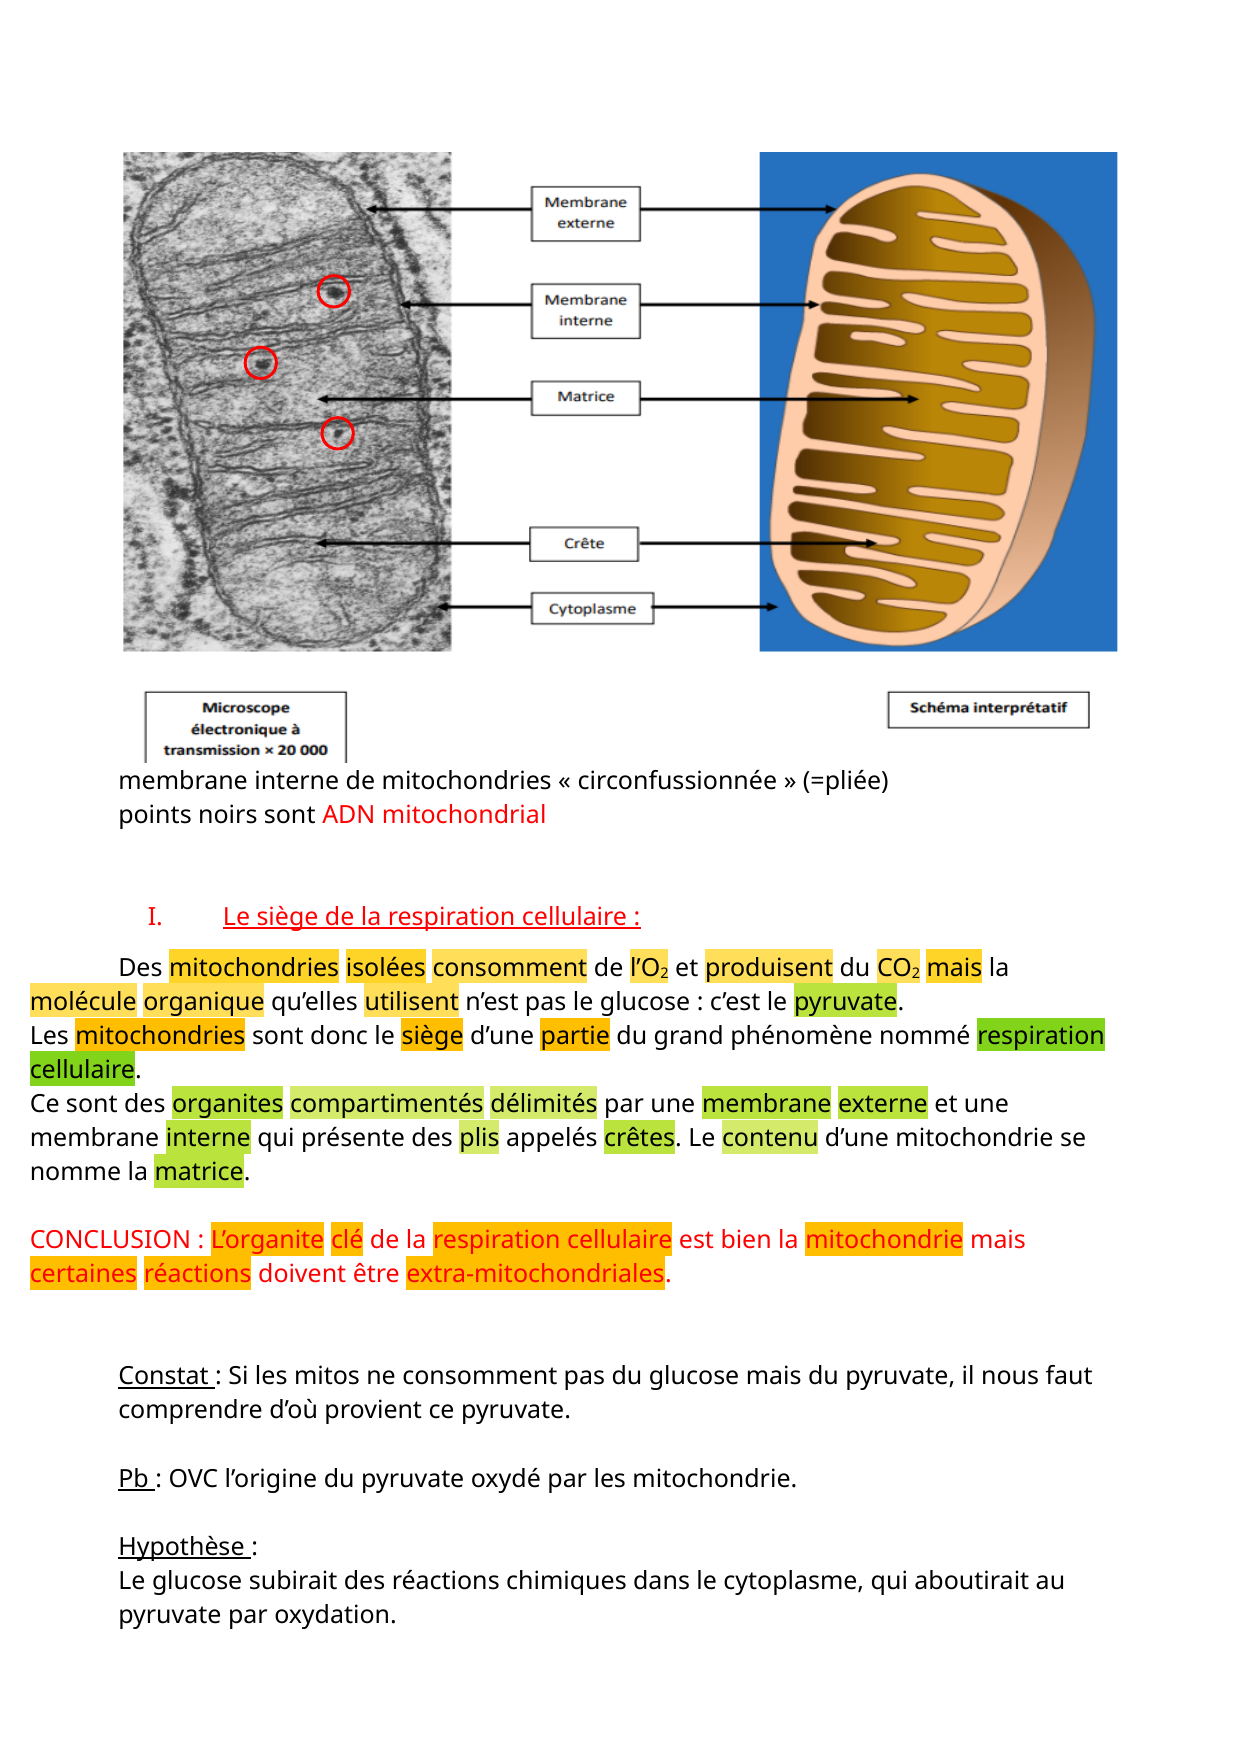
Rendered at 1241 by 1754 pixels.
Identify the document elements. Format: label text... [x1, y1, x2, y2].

text Pb : OVC l’origine du pyruvate oxydé par les mitochondrie. [118, 1460, 1122, 1494]
text CONCLUSION : L’organite clé de la respiration cellulaire est bien la mitochondrie mais certaines réactions doivent être extra-mitochondriales. [29, 1222, 1122, 1290]
text membrane interne de mitochondries « circonfussionnée » (=pliée) [118, 763, 1122, 796]
text Des mitochondries isolées consomment de l’O2 et produisent du CO2 mais la molécule organique qu’elles utilisent n’est pas le glucose : c’est le pyruvate. [29, 949, 1122, 1017]
text Ce sont des organites compartimentés délimités par une membrane externe et une membrane interne qui présente des plis appelés crêtes. Le contenu d’une mitochondrie se nomme la matrice. [29, 1086, 1122, 1188]
text Constat : Si les mitos ne consomment pas du glucose mais du pyruvate, il nous faut comprendre d’où provient ce pyruvate. [118, 1358, 1122, 1426]
text Les mitochondries sont donc le siège d’une partie du grand phénomène nommé respiration cellulaire. [29, 1017, 1122, 1086]
picture [118, 152, 1123, 763]
text Le glucose subirait des réactions chimiques dans le cytoplasme, qui aboutirait au pyruvate par oxydation. [118, 1562, 1122, 1631]
text Hypothèse : [118, 1528, 1122, 1562]
text points noirs sont ADN mitochondrial [118, 796, 1122, 830]
list Le siège de la respiration cellulaire : [148, 898, 1122, 933]
